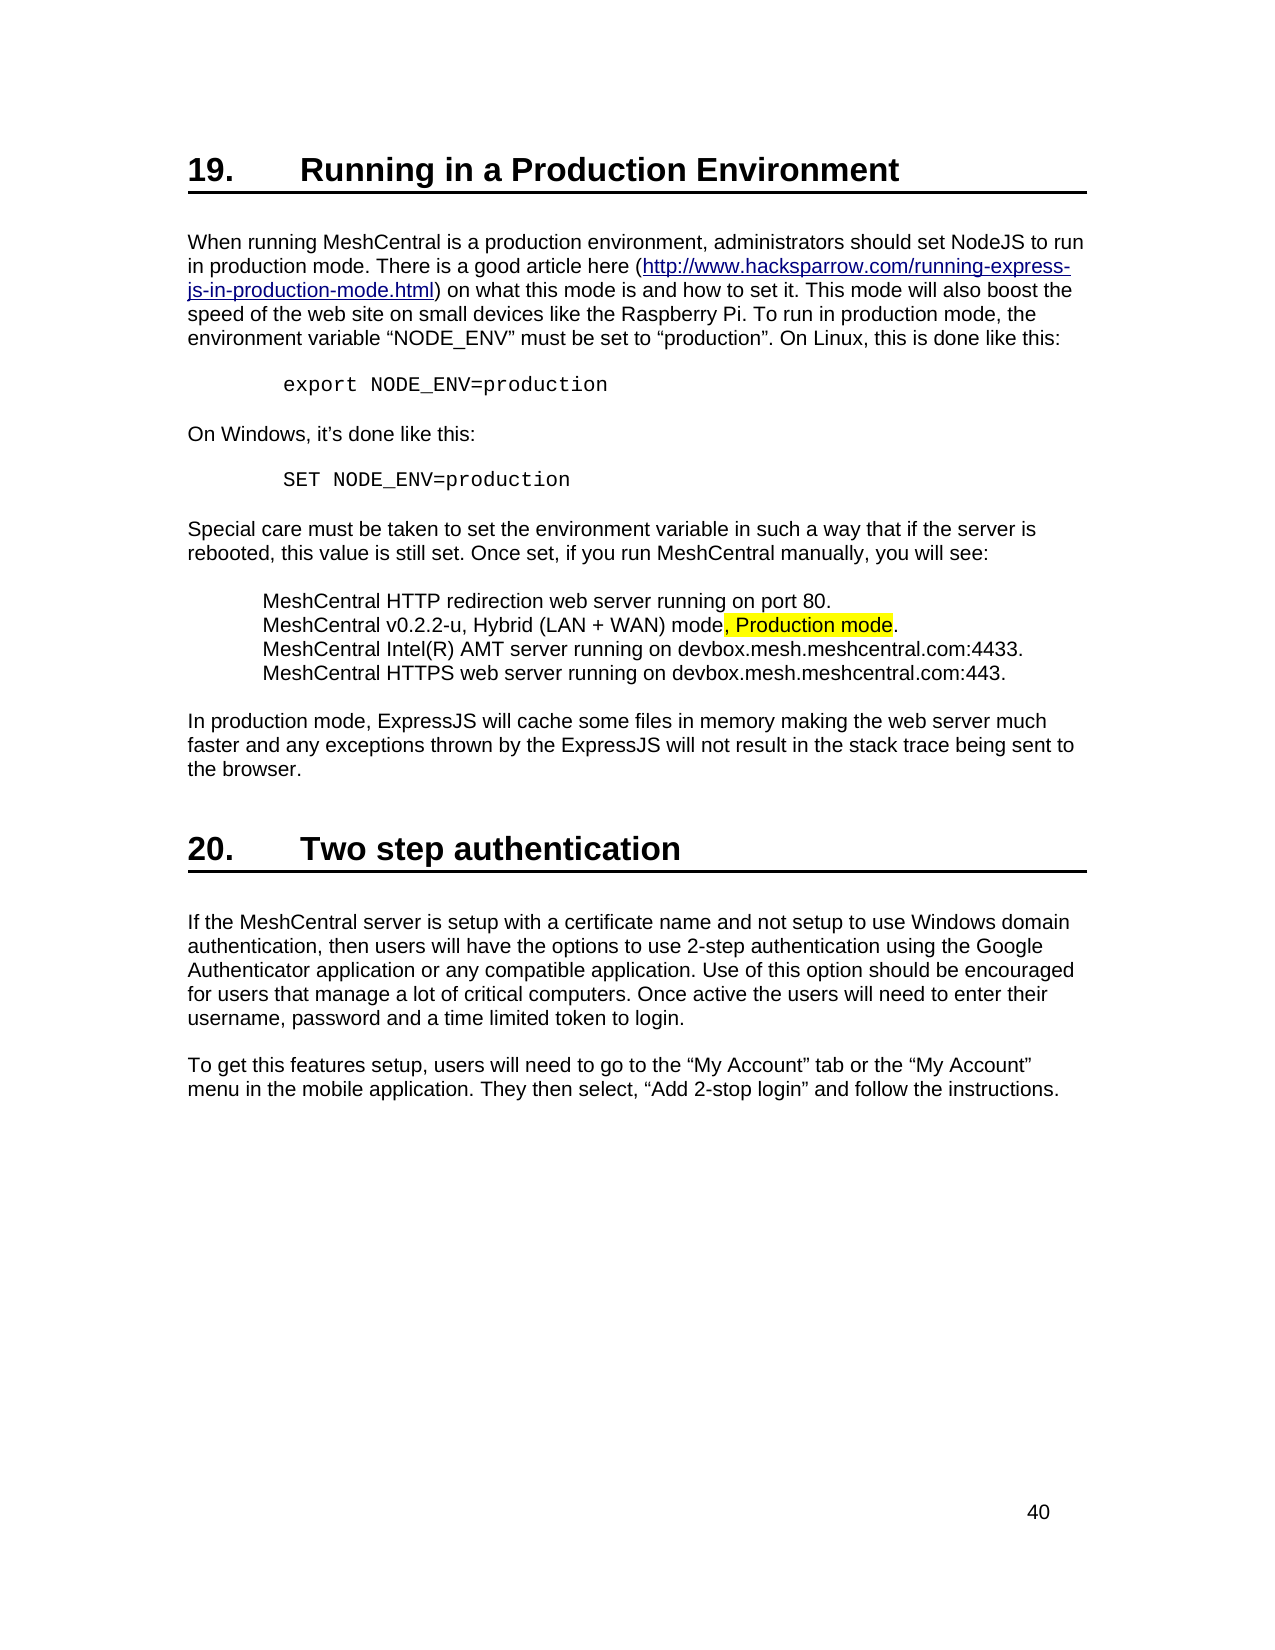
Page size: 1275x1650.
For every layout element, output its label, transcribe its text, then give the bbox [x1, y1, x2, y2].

text On Windows, it’s done like this: [187, 421, 1087, 445]
text In production mode, ExpressJS will cache some files in memory making the web server much faster and any exceptions thrown by the ExpressJS will not result in the stack trace being sent to the browser. [187, 709, 1087, 781]
text If the MeshCentral server is setup with a certificate name and not setup to use Windows domain authentication, then users will have the options to use 2-step authentication using the Google Authenticator application or any compatible application. Use of this option should be encouraged for users that manage a lot of critical computers. Once active the users will need to enter their username, password and a time limited token to login. [187, 909, 1087, 1029]
text MeshCentral HTTP redirection web server running on port 80. [262, 589, 1087, 613]
subtitle Two step authentication [187, 829, 1087, 873]
text To get this features setup, users will need to go to the “My Account” tab or the “My Account” menu in the mobile application. They then select, “Add 2-stop login” and follow the instructions. [187, 1053, 1087, 1101]
text When running MeshCentral is a production environment, administrators should set NodeJS to run in production mode. There is a good article here (http://www.hacksparrow.com/running-express-js-in-production-mode.html) on what this mode is and how to set it. This mode will also boost the speed of the web site on small devices like the Raspberry Pi. To run in production mode, the environment variable “NODE_ENV” must be set to “production”. On Linux, this is done like this: [187, 230, 1087, 350]
text MeshCentral Intel(R) AMT server running on devbox.mesh.meshcentral.com:4433. [262, 637, 1087, 661]
text Special care must be taken to set the environment variable in such a way that if the server is rebooted, this value is still set. Once set, if you run MeshCentral manually, you will see: [187, 517, 1087, 565]
text export NODE_ENV=production [187, 374, 1087, 397]
text MeshCentral v0.2.2-u, Hybrid (LAN + WAN) mode, Production mode. [262, 613, 1087, 637]
subtitle Running in a Production Environment [187, 150, 1087, 194]
text SET NODE_ENV=production [187, 469, 1087, 493]
text MeshCentral HTTPS web server running on devbox.mesh.meshcentral.com:443. [262, 661, 1087, 685]
